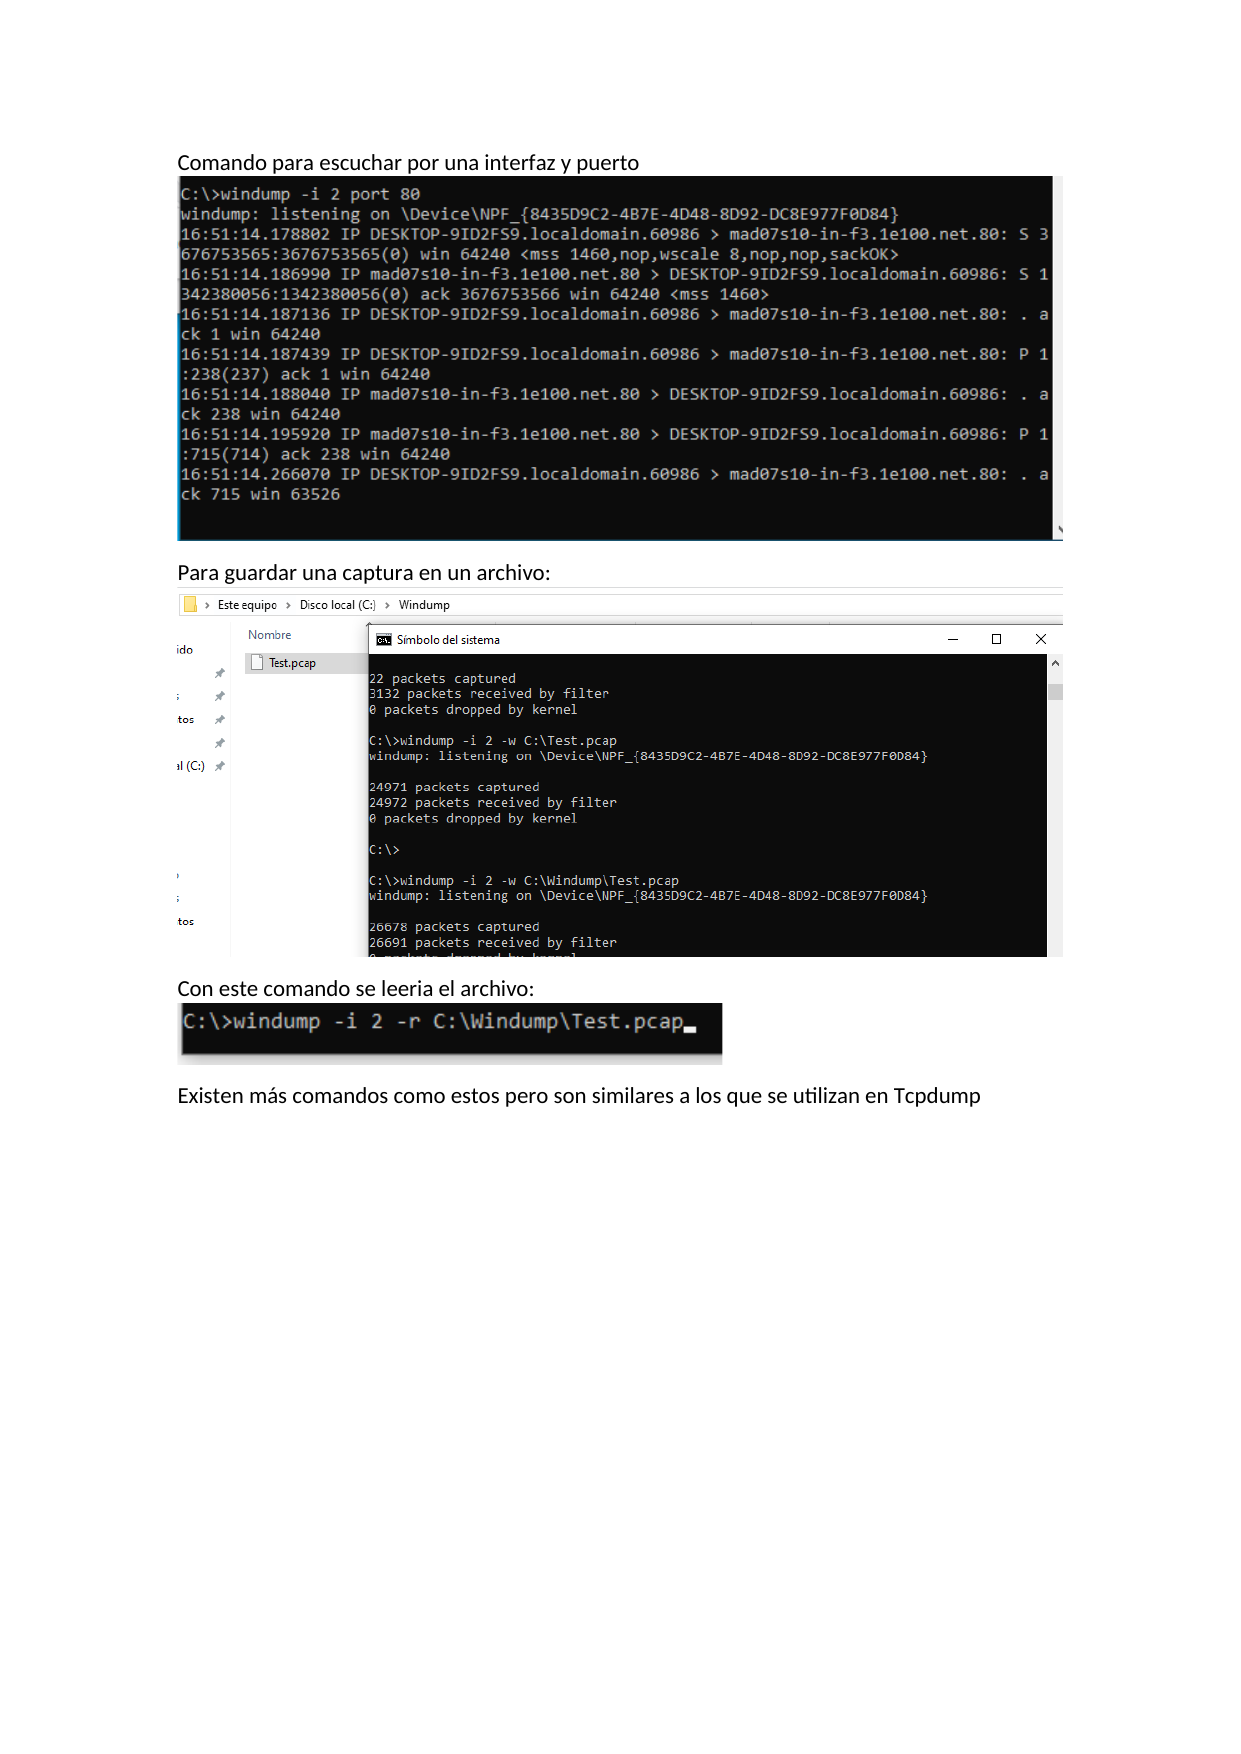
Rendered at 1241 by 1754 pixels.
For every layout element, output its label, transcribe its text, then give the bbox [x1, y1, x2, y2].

text Para guardar una captura en un archivo: [177, 558, 1063, 586]
text Comando para escuchar por una interfaz y puerto [177, 148, 1063, 176]
text Existen más comandos como estos pero son similares a los que se utilizan en Tcpdump [177, 1082, 1063, 1110]
text Con este comando se leeria el archivo: [177, 974, 1063, 1064]
